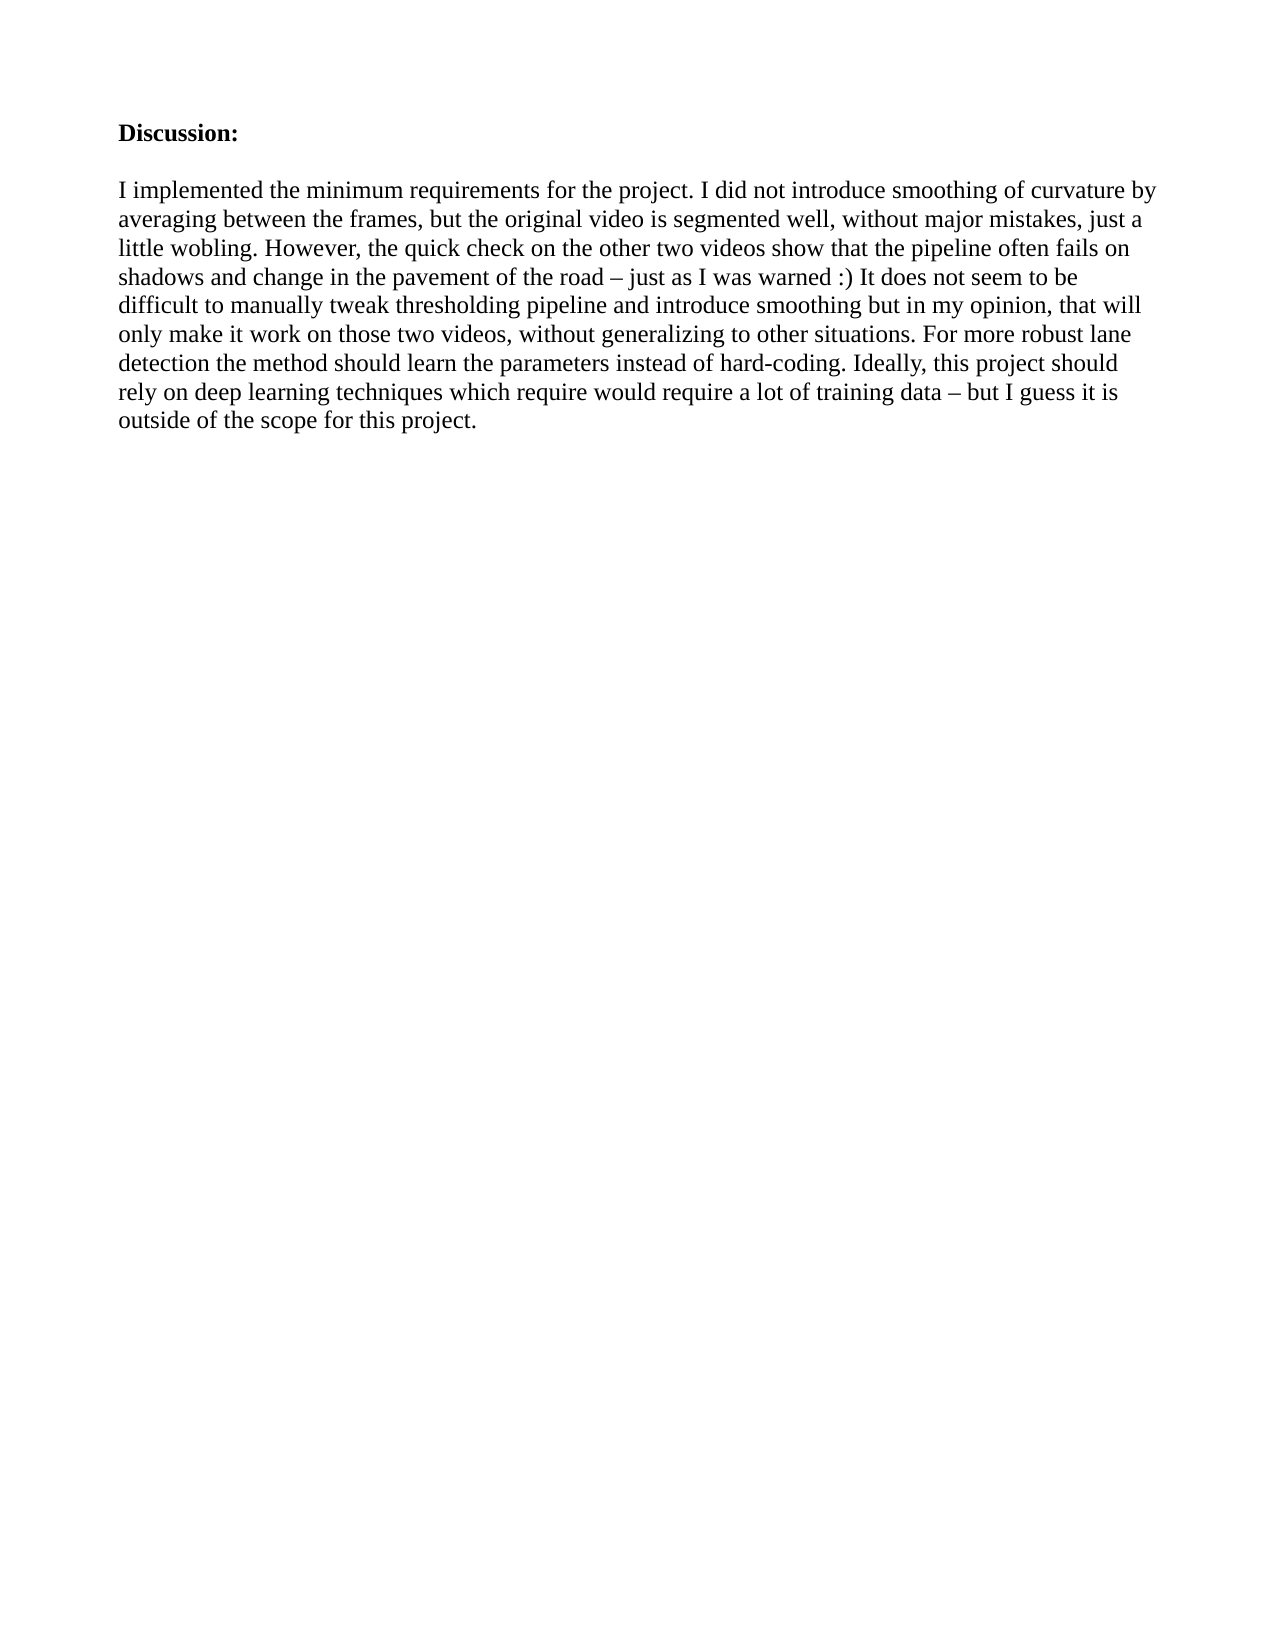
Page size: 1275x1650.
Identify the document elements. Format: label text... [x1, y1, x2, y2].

text Discussion: [118, 118, 1157, 147]
text I implemented the minimum requirements for the project. I did not introduce smoothing of curvature by averaging between the frames, but the original video is segmented well, without major mistakes, just a little wobling. However, the quick check on the other two videos show that the pipeline often fails on shadows and change in the pavement of the road – just as I was warned :) It does not seem to be difficult to manually tweak thresholding pipeline and introduce smoothing but in my opinion, that will only make it work on those two videos, without generalizing to other situations. For more robust lane detection the method should learn the parameters instead of hard-coding. Ideally, this project should rely on deep learning techniques which require would require a lot of training data – but I guess it is outside of the scope for this project. [118, 176, 1157, 434]
